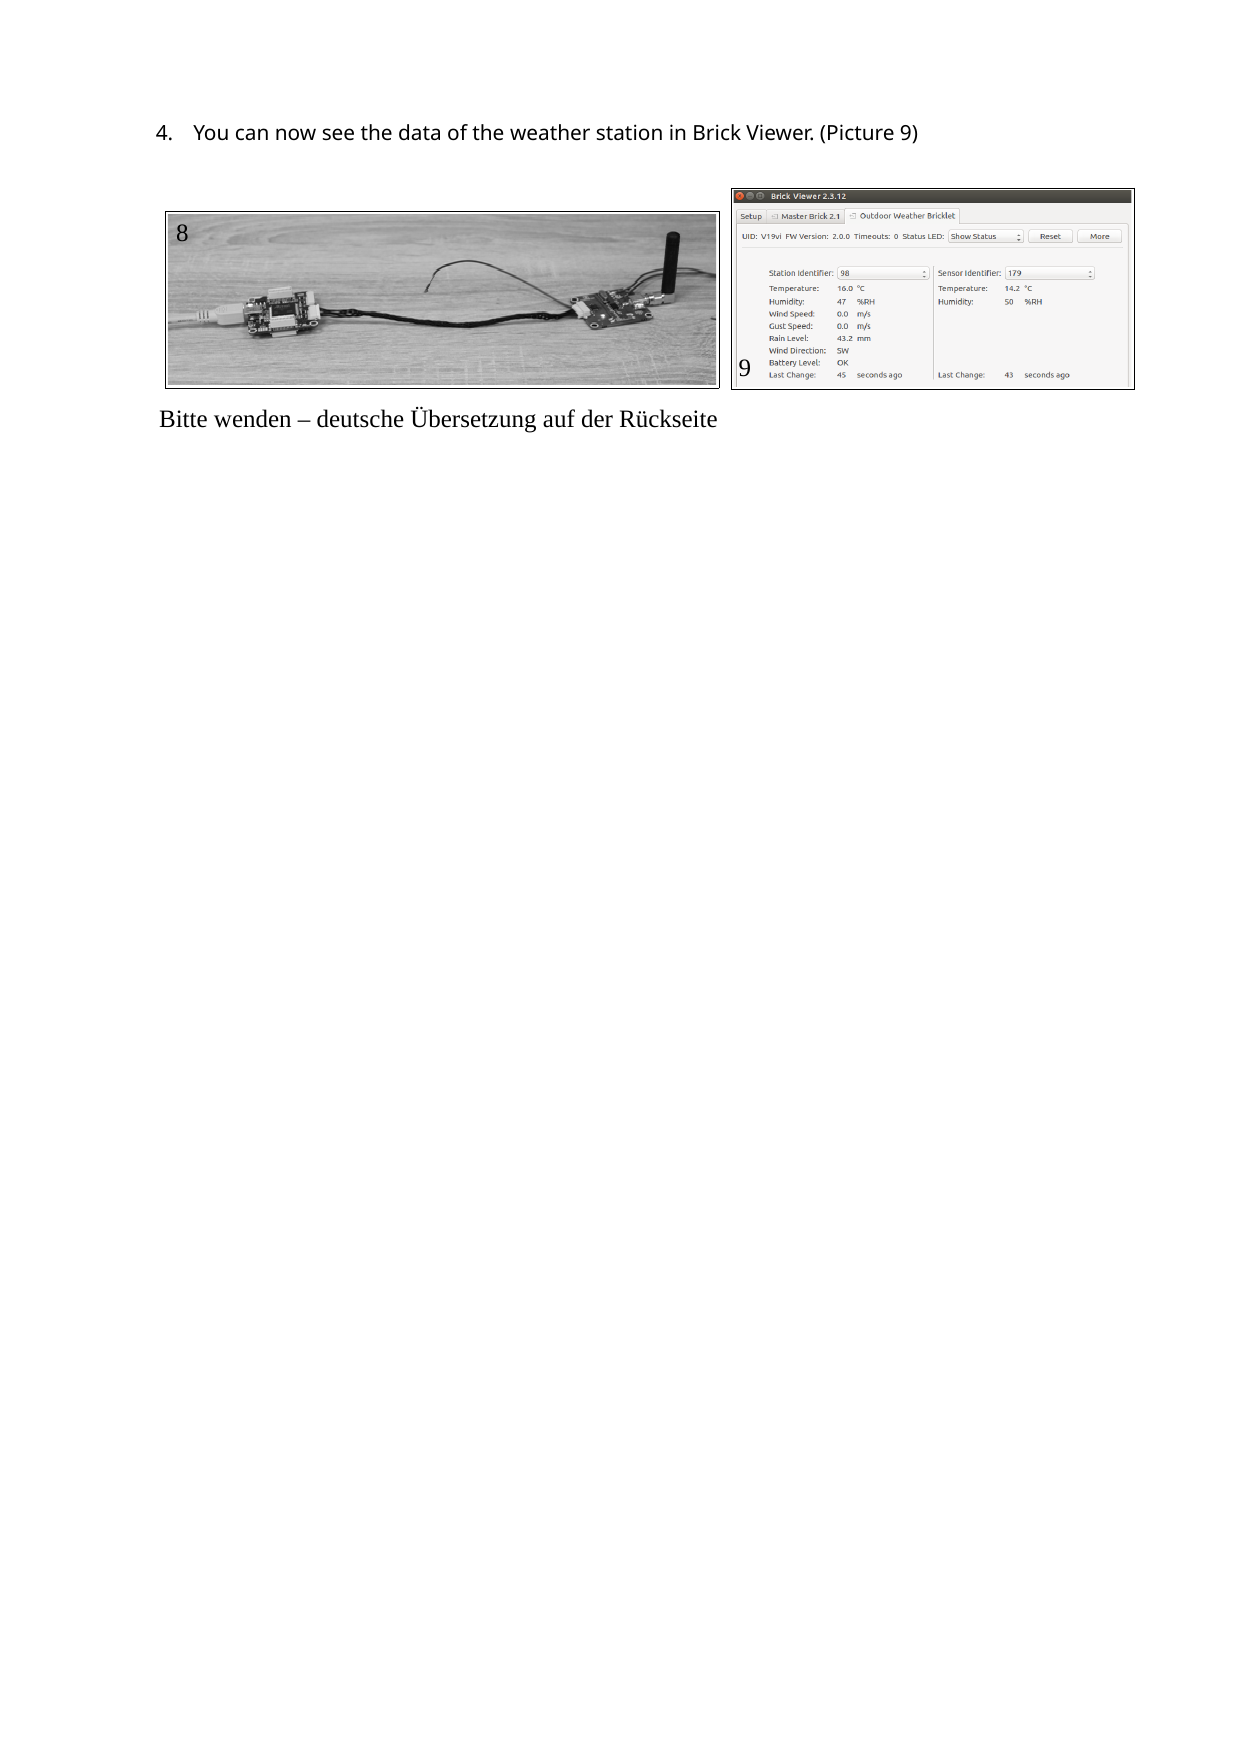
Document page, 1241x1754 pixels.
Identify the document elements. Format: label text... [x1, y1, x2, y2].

list You can now see the data of the weather station in Brick Viewer. (Picture 9) [156, 118, 1122, 147]
list You can now see the data of the weather station in Brick Viewer. (Picture 9) [166, 212, 719, 388]
picture [733, 190, 1132, 387]
